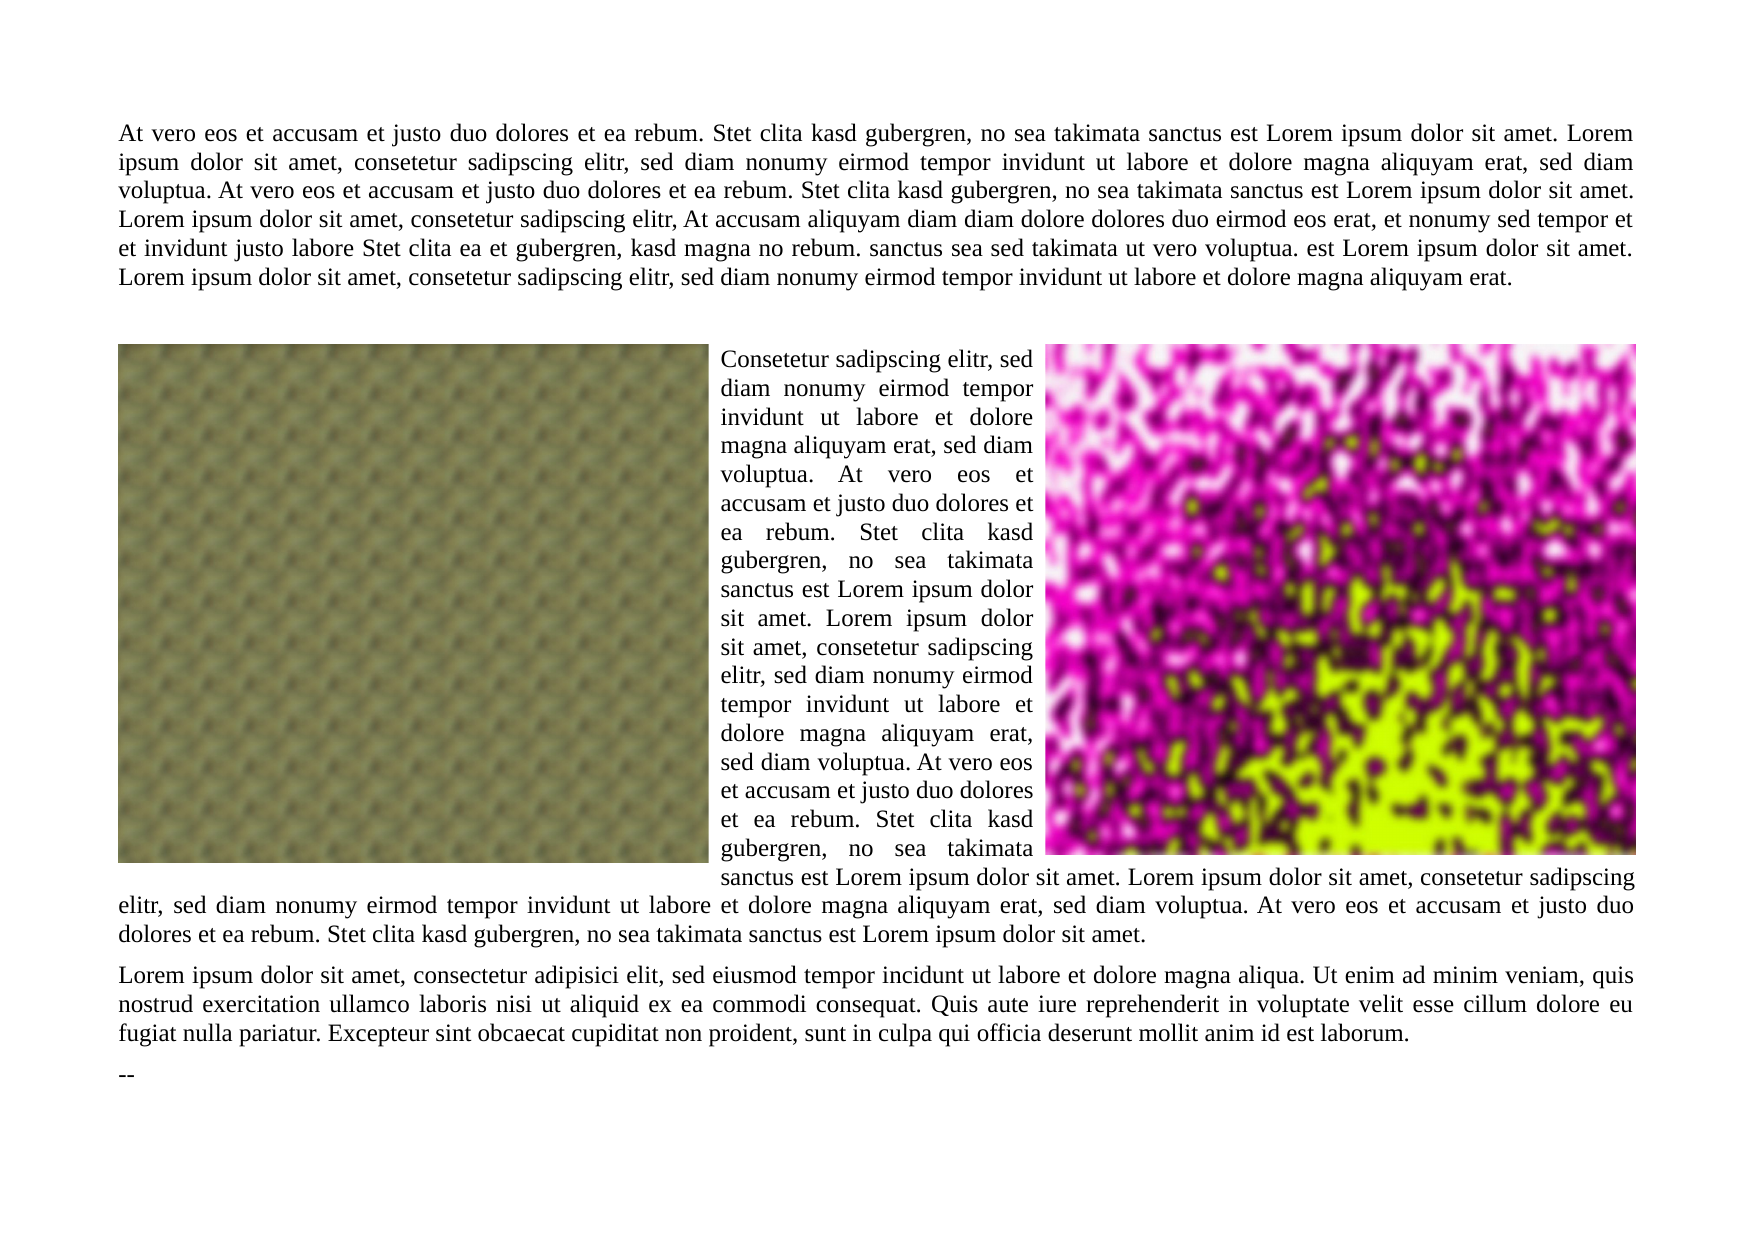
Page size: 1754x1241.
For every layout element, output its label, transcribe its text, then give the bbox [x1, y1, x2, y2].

text Consetetur sadipscing elitr, sed diam nonumy eirmod tempor invidunt ut labore et dolore magna aliquyam erat, sed diam voluptua. At vero eos et accusam et justo duo dolores et ea rebum. Stet clita kasd gubergren, no sea takimata sanctus est Lorem ipsum dolor sit amet. Lorem ipsum dolor sit amet, consetetur sadipscing elitr, sed diam nonumy eirmod tempor invidunt ut labore et dolore magna aliquyam erat, sed diam voluptua. At vero eos et accusam et justo duo dolores et ea rebum. Stet clita kasd gubergren, no sea takimata sanctus est Lorem ipsum dolor sit amet. Lorem ipsum dolor sit amet, consetetur sadipscing elitr, sed diam nonumy eirmod tempor invidunt ut labore et dolore magna aliquyam erat, sed diam voluptua. At vero eos et accusam et justo duo dolores et ea rebum. Stet clita kasd gubergren, no sea takimata sanctus est Lorem ipsum dolor sit amet. [118, 344, 1636, 948]
text Lorem ipsum dolor sit amet, consectetur adipisici elit, sed eiusmod tempor incidunt ut labore et dolore magna aliqua. Ut enim ad minim veniam, quis nostrud exercitation ullamco laboris nisi ut aliquid ex ea commodi consequat. Quis aute iure reprehenderit in voluptate velit esse cillum dolore eu fugiat nulla pariatur. Excepteur sint obcaecat cupiditat non proident, sunt in culpa qui officia deserunt mollit anim id est laborum. [118, 961, 1636, 1047]
picture [1045, 344, 1636, 855]
text -- [118, 1059, 1636, 1088]
picture [118, 344, 709, 863]
text At vero eos et accusam et justo duo dolores et ea rebum. Stet clita kasd gubergren, no sea takimata sanctus est Lorem ipsum dolor sit amet. Lorem ipsum dolor sit amet, consetetur sadipscing elitr, sed diam nonumy eirmod tempor invidunt ut labore et dolore magna aliquyam erat, sed diam voluptua. At vero eos et accusam et justo duo dolores et ea rebum. Stet clita kasd gubergren, no sea takimata sanctus est Lorem ipsum dolor sit amet. Lorem ipsum dolor sit amet, consetetur sadipscing elitr, At accusam aliquyam diam diam dolore dolores duo eirmod eos erat, et nonumy sed tempor et et invidunt justo labore Stet clita ea et gubergren, kasd magna no rebum. sanctus sea sed takimata ut vero voluptua. est Lorem ipsum dolor sit amet. Lorem ipsum dolor sit amet, consetetur sadipscing elitr, sed diam nonumy eirmod tempor invidunt ut labore et dolore magna aliquyam erat. [118, 118, 1636, 291]
